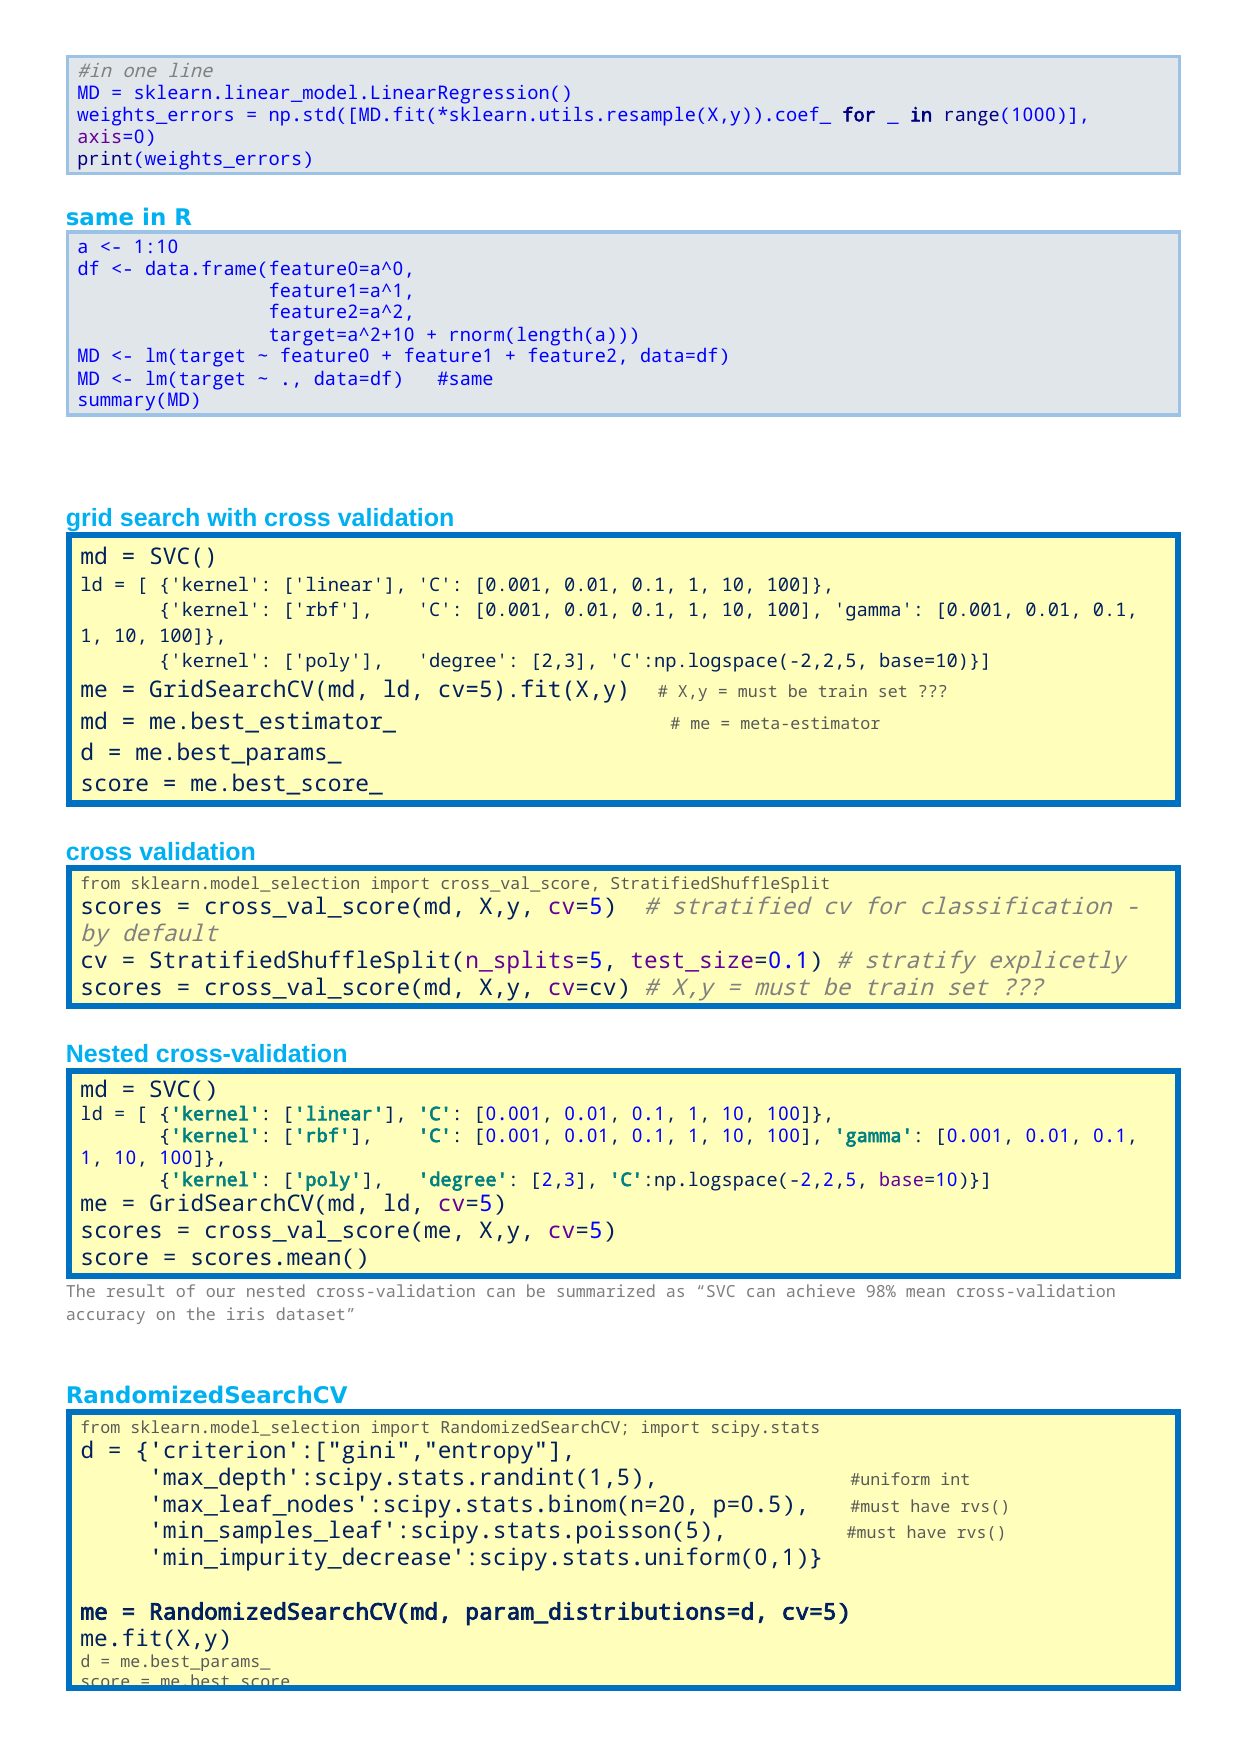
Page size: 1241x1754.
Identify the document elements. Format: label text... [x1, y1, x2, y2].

text d = me.best_params_ [72, 1644, 1175, 1663]
text summary(MD) [69, 384, 1178, 413]
text feature1=a^1, [69, 274, 1178, 296]
text from sklearn.model_selection import cross_val_score, StratifiedShuffleSplit [72, 871, 1175, 885]
text 'max_depth':scipy.stats.randint(1,5), #uniform int [72, 1456, 1175, 1482]
text me = RandomizedSearchCV(md, param_distributions=d, cv=5) [72, 1590, 1175, 1617]
text scores = cross_val_score(md, X,y, cv=5) # stratified cv for classification - by default cv = StratifiedShuffleSplit(n_splits=5, test_size=0.1) # stratify explicetly scores = cross_val_score(md, X,y, cv=cv) # X,y = must be train set ??? [72, 885, 1175, 1003]
text cross validation [66, 807, 1181, 865]
text 'min_samples_leaf':scipy.stats.poisson(5), #must have rvs() [72, 1509, 1175, 1536]
text me.fit(X,y) [72, 1617, 1175, 1644]
title RandomizedSearchCV [66, 1382, 1181, 1409]
text #in one line MD = sklearn.linear_model.LinearRegression() weights_errors = np.std([MD.fit(*sklearn.utils.resample(X,y)).coef_ for _ in range(1000)], axis=0) print(weights_errors) [69, 58, 1178, 172]
text MD <- lm(target ~ ., data=df) #same [69, 362, 1178, 384]
title same in R [66, 204, 1181, 230]
text Nested cross-validation [66, 1009, 1181, 1067]
text MD <- lm(target ~ feature0 + feature1 + feature2, data=df) [69, 340, 1178, 362]
text a <- 1:10 [69, 234, 1178, 252]
text grid search with cross validation [66, 503, 1181, 532]
text d = {'criterion':["gini","entropy"], [72, 1429, 1175, 1456]
text score = me.best_score_ [72, 1663, 1175, 1685]
text md = SVC() ld = [ {'kernel': ['linear'], 'C': [0.001, 0.01, 0.1, 1, 10, 100]}, {'kernel': ['rbf'], 'C': [0.001, 0.01, 0.1, 1, 10, 100], 'gamma': [0.001, 0.01, 0.1, 1, 10, 100]}, {'kernel': ['poly'], 'degree': [2,3], 'C':np.logspace(-2,2,5, base=10)}] me = GridSearchCV(md, ld, cv=5) scores = cross_val_score(me, X,y, cv=5) score = scores.mean() [72, 1074, 1175, 1273]
text from sklearn.model_selection import RandomizedSearchCV; import scipy.stats [72, 1415, 1175, 1429]
text feature2=a^2, [69, 296, 1178, 318]
text target=a^2+10 + rnorm(length(a))) [69, 318, 1178, 340]
text The result of our nested cross-validation can be summarized as “SVC can achieve 98% mean cross-validation accuracy on the iris dataset” [66, 1279, 1181, 1325]
text 'max_leaf_nodes':scipy.stats.binom(n=20, p=0.5), #must have rvs() [72, 1482, 1175, 1509]
text df <- data.frame(feature0=a^0, [69, 252, 1178, 274]
text md = SVC() ld = [ {'kernel': ['linear'], 'C': [0.001, 0.01, 0.1, 1, 10, 100]}, {'kernel': ['rbf'], 'C': [0.001, 0.01, 0.1, 1, 10, 100], 'gamma': [0.001, 0.01, 0.1, 1, 10, 100]}, {'kernel': ['poly'], 'degree': [2,3], 'C':np.logspace(-2,2,5, base=10)}] me = GridSearchCV(md, ld, cv=5).fit(X,y) # X,y = must be train set ??? md = me.best_estimator_ # me = meta-estimator d = me.best_params_ score = me.best_score_ [72, 538, 1175, 800]
text 'min_impurity_decrease':scipy.stats.uniform(0,1)} [72, 1536, 1175, 1563]
